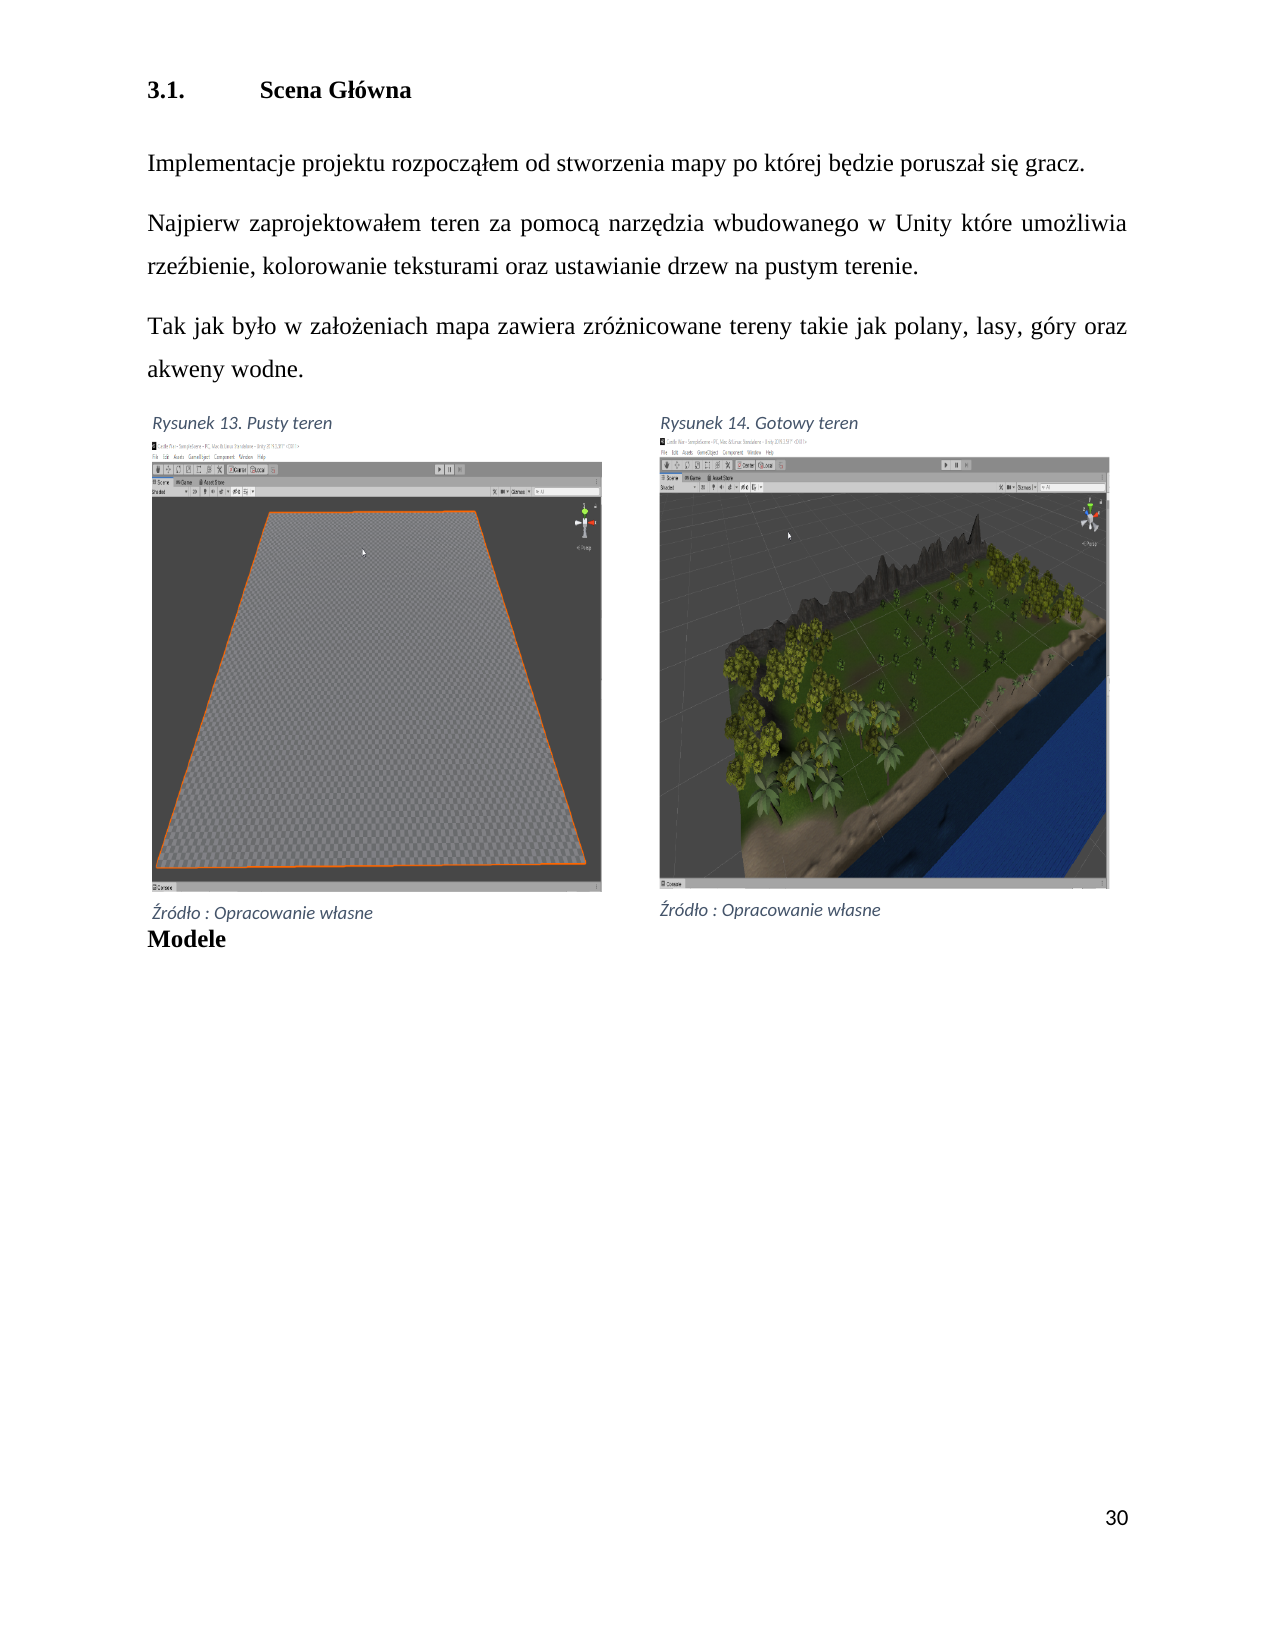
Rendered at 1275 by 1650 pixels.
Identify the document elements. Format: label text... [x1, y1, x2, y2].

list Scena Główna [147, 75, 1128, 104]
text Źródło : Opracowanie własne [659, 898, 1109, 921]
text Modele [147, 696, 600, 952]
text Najpierw zaprojektowałem teren za pomocą narzędzia wbudowanego w Unity które umożliwia rzeźbienie, kolorowanie teksturami oraz ustawianie drzew na pustym terenie. [147, 208, 1128, 280]
text Implementacje projektu rozpocząłem od stworzenia mapy po której będzie poruszał się gracz. [147, 148, 1128, 177]
text Tak jak było w założeniach mapa zawiera zróżnicowane tereny takie jak polany, lasy, góry oraz akweny wodne. [147, 311, 1128, 383]
text Źródło : Opracowanie własne [152, 901, 602, 924]
text Rysunek 13. Pusty teren [152, 412, 638, 434]
text Rysunek 14. Gotowy teren [660, 411, 1191, 434]
